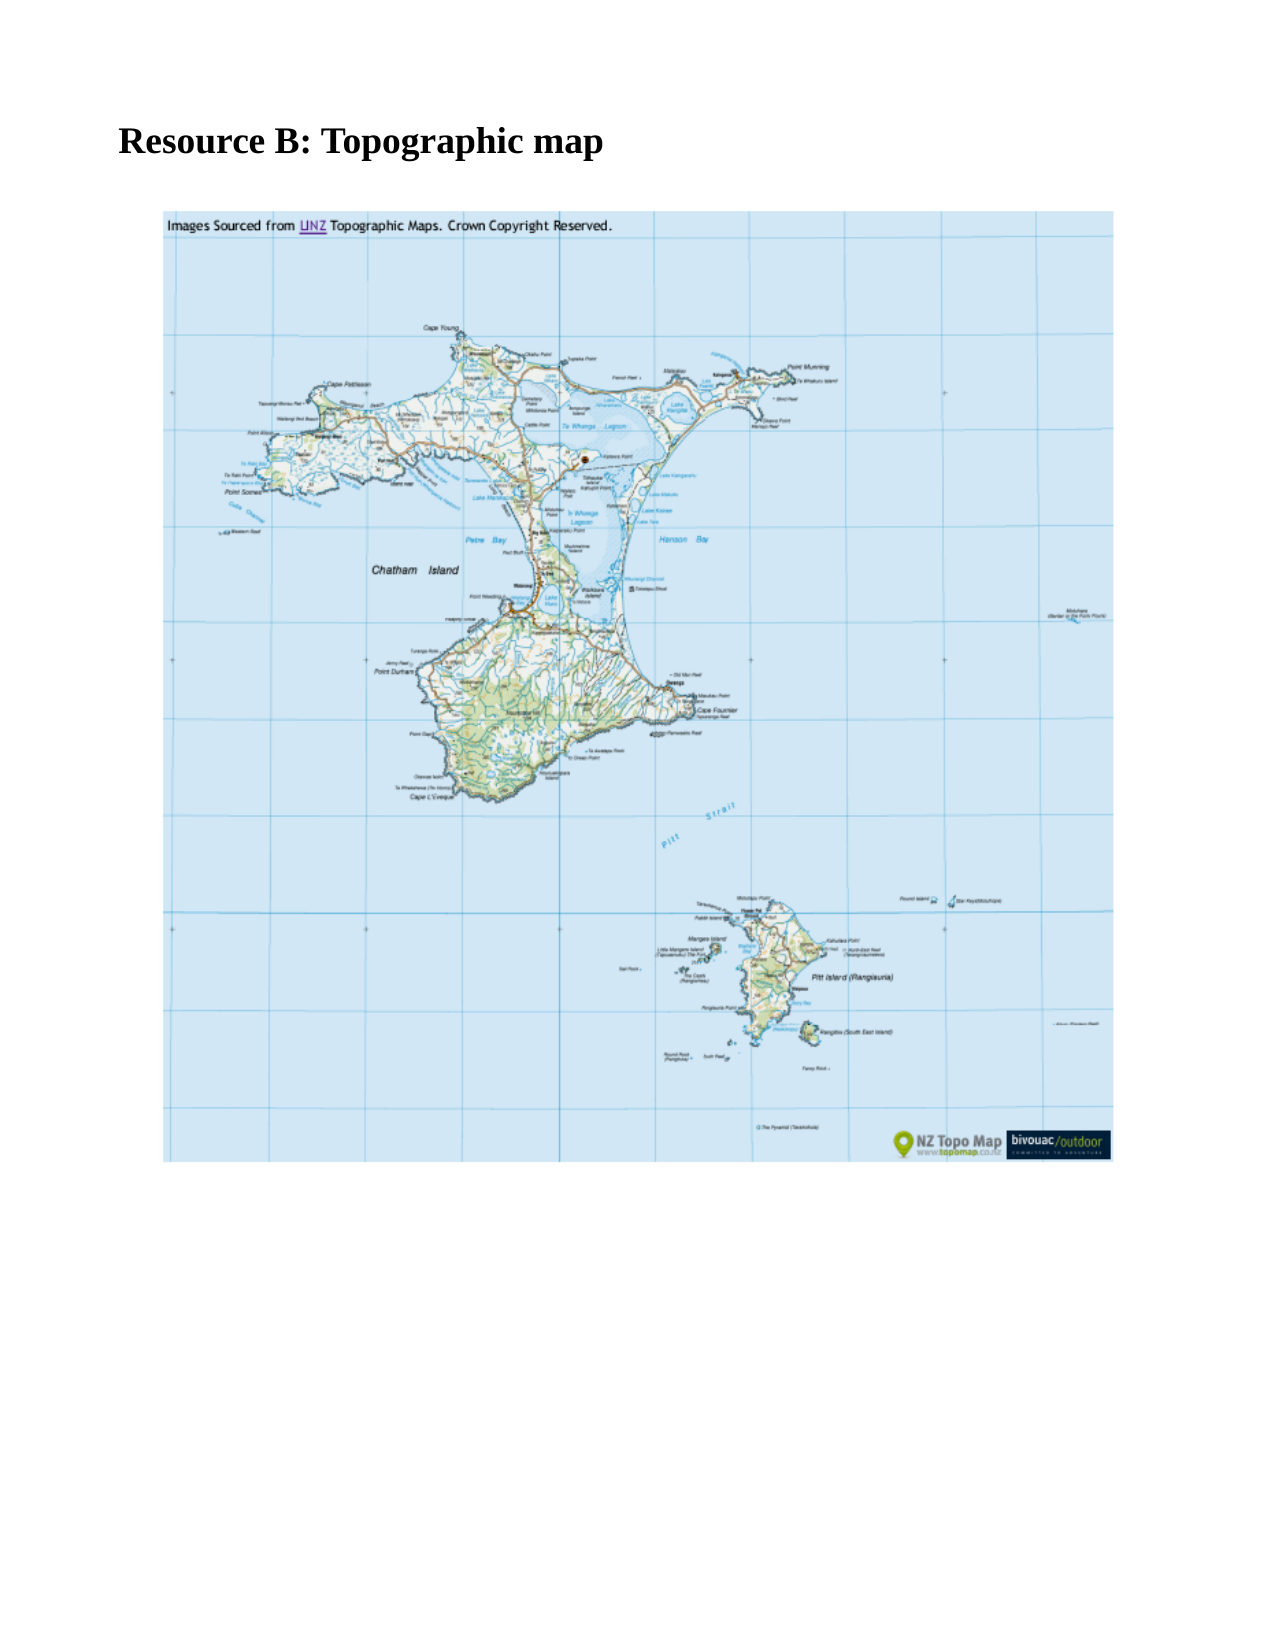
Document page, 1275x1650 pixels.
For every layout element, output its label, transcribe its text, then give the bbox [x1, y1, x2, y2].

text Resource B: Topographic map [118, 118, 1157, 161]
picture [160, 204, 335, 1163]
